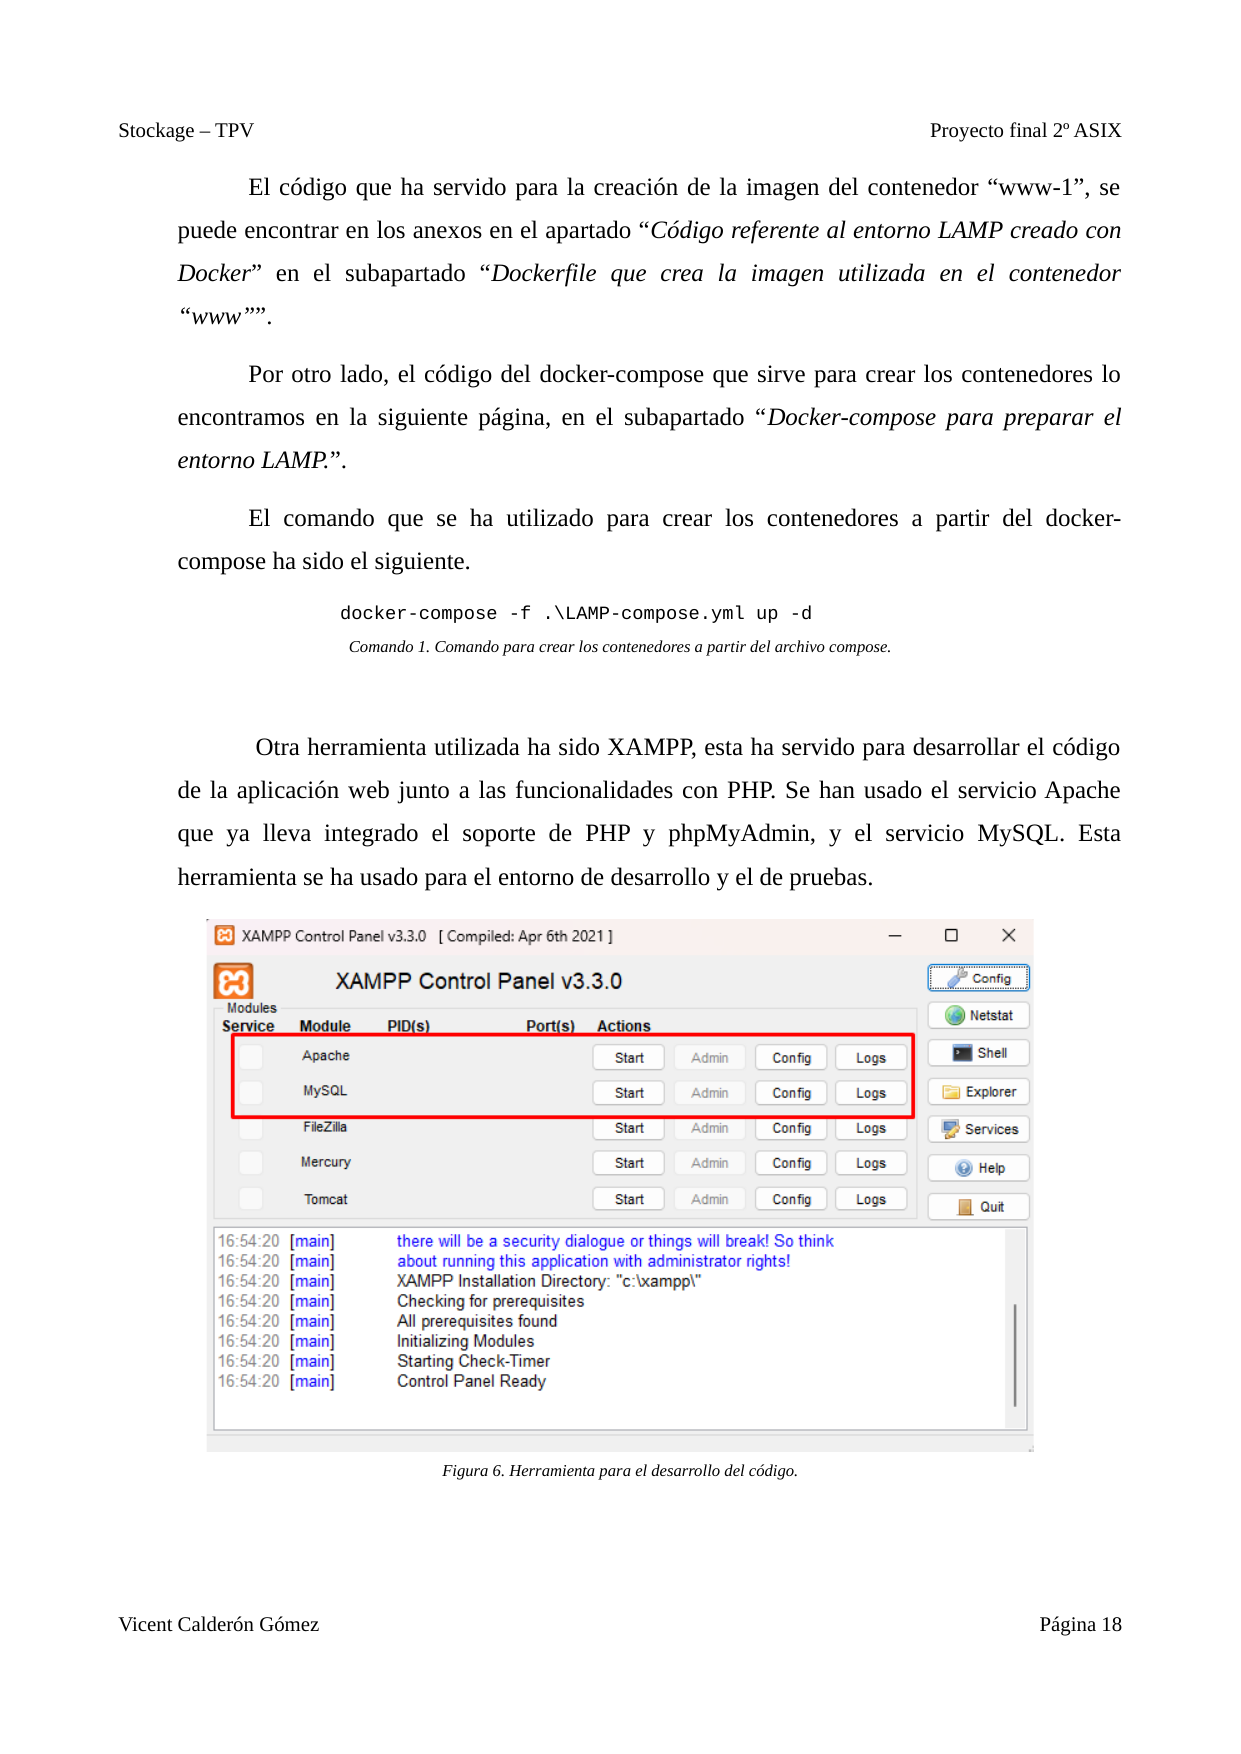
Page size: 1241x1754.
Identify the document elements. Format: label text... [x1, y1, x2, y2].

text docker-compose -f .\LAMP-compose.yml up -d [118, 603, 1122, 625]
text El comando que se ha utilizado para crear los contenedores a partir del docker-compose ha sido el siguiente. [177, 503, 1122, 574]
text Comando 1. Comando para crear los contenedores a partir del archivo compose. [118, 637, 1122, 656]
text Otra herramienta utilizada ha sido XAMPP, esta ha servido para desarrollar el código de la aplicación web junto a las funcionalidades con PHP. Se han usado el servicio Apache que ya lleva integrado el soporte de PHP y phpMyAdmin, y el servicio MySQL. Esta herramienta se ha usado para el entorno de desarrollo y el de pruebas. [177, 732, 1122, 890]
picture [206, 919, 1034, 1452]
text El código que ha servido para la creación de la imagen del contenedor “www-1”, se puede encontrar en los anexos en el apartado “Código referente al entorno LAMP creado con Docker” en el subapartado “Dockerfile que crea la imagen utilizada en el contenedor “www””. [177, 172, 1122, 330]
text Por otro lado, el código del docker-compose que sirve para crear los contenedores lo encontramos en la siguiente página, en el subapartado “Docker-compose para preparar el entorno LAMP.”. [177, 359, 1122, 474]
text Figura 6. Herramienta para el desarrollo del código. [118, 932, 1122, 1480]
